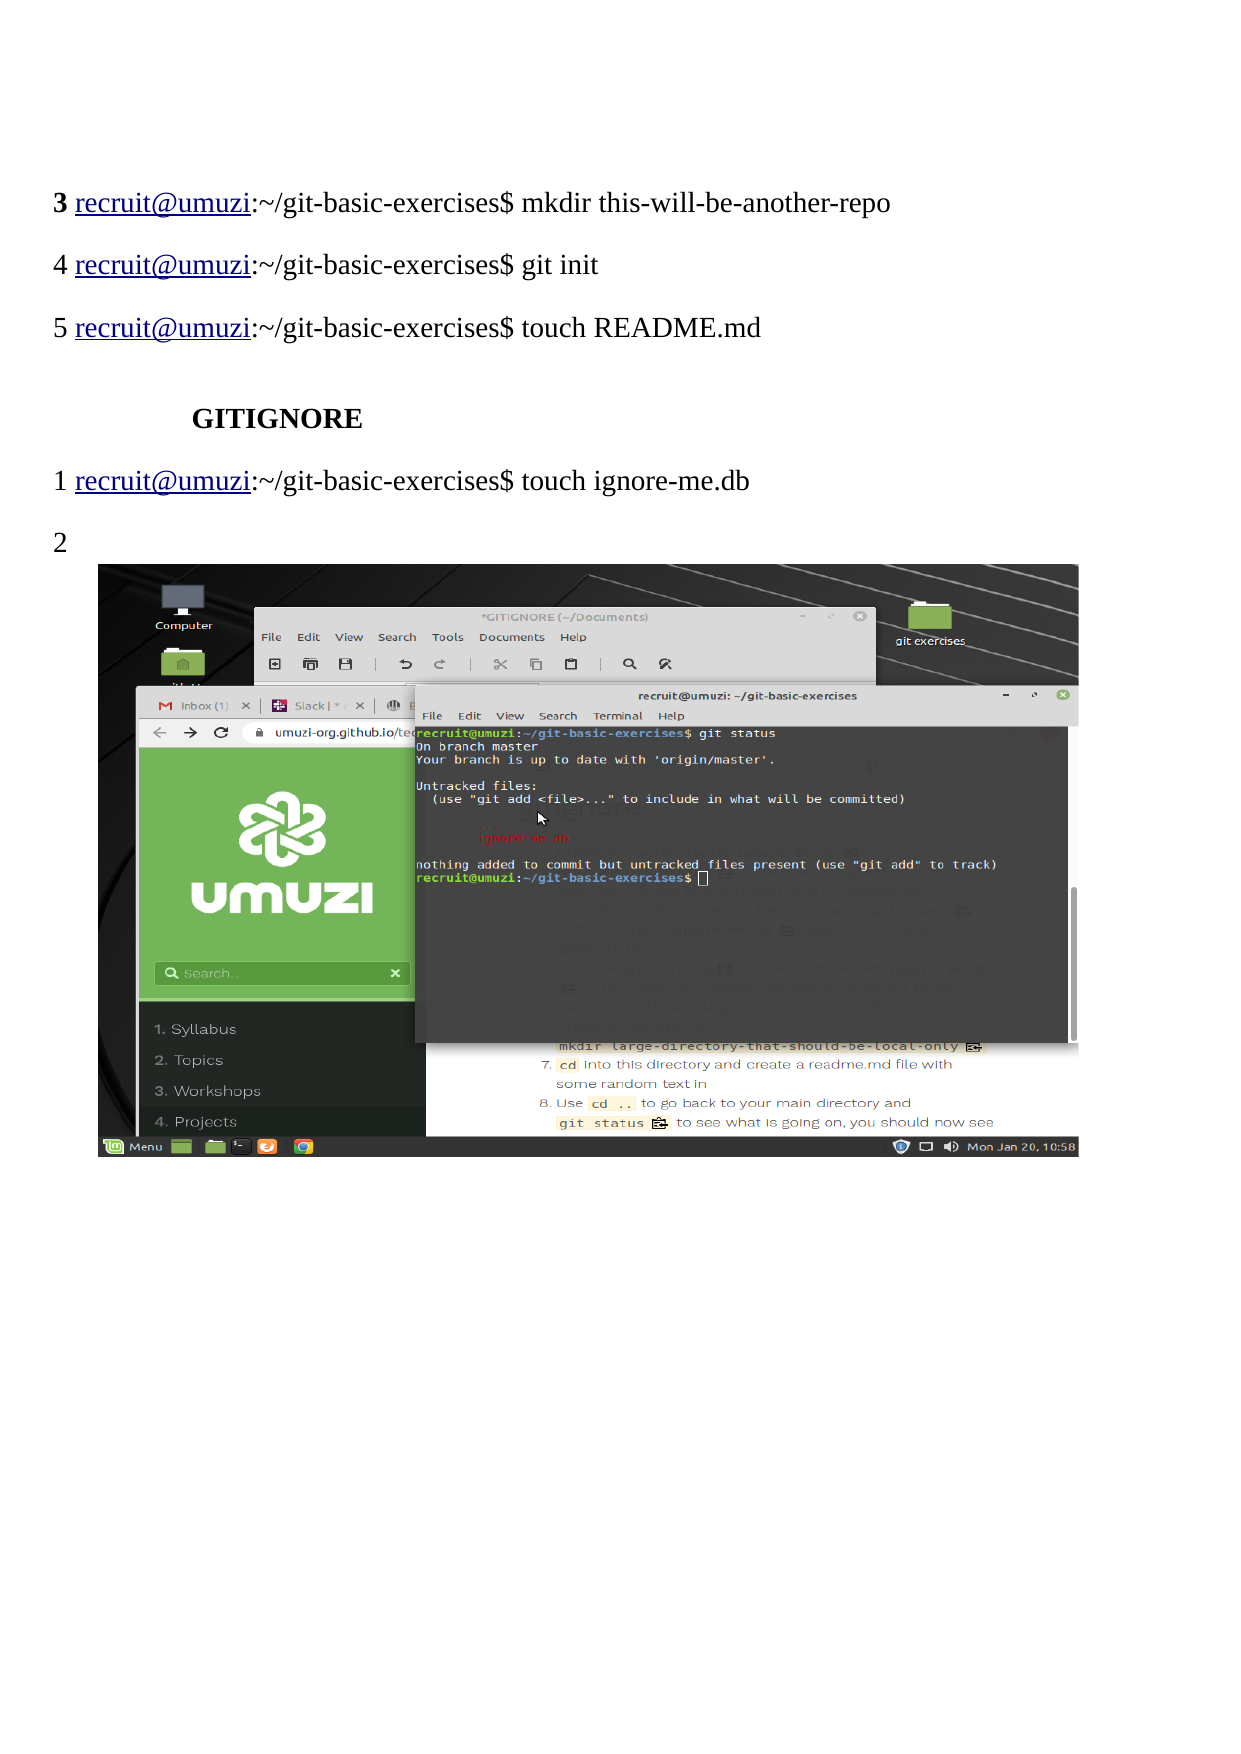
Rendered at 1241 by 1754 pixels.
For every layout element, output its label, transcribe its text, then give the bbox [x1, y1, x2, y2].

text 3 recruit@umuzi:~/git-basic-exercises$ mkdir this-will-be-another-repo [53, 185, 1123, 219]
text GITIGNORE [53, 401, 1123, 434]
text 1 recruit@umuzi:~/git-basic-exercises$ touch ignore-me.db [53, 463, 1123, 497]
text 4 recruit@umuzi:~/git-basic-exercises$ git init [53, 247, 1123, 281]
text 2 [53, 525, 1123, 559]
picture [98, 564, 1079, 1157]
text 5 recruit@umuzi:~/git-basic-exercises$ touch README.md [53, 310, 1123, 343]
